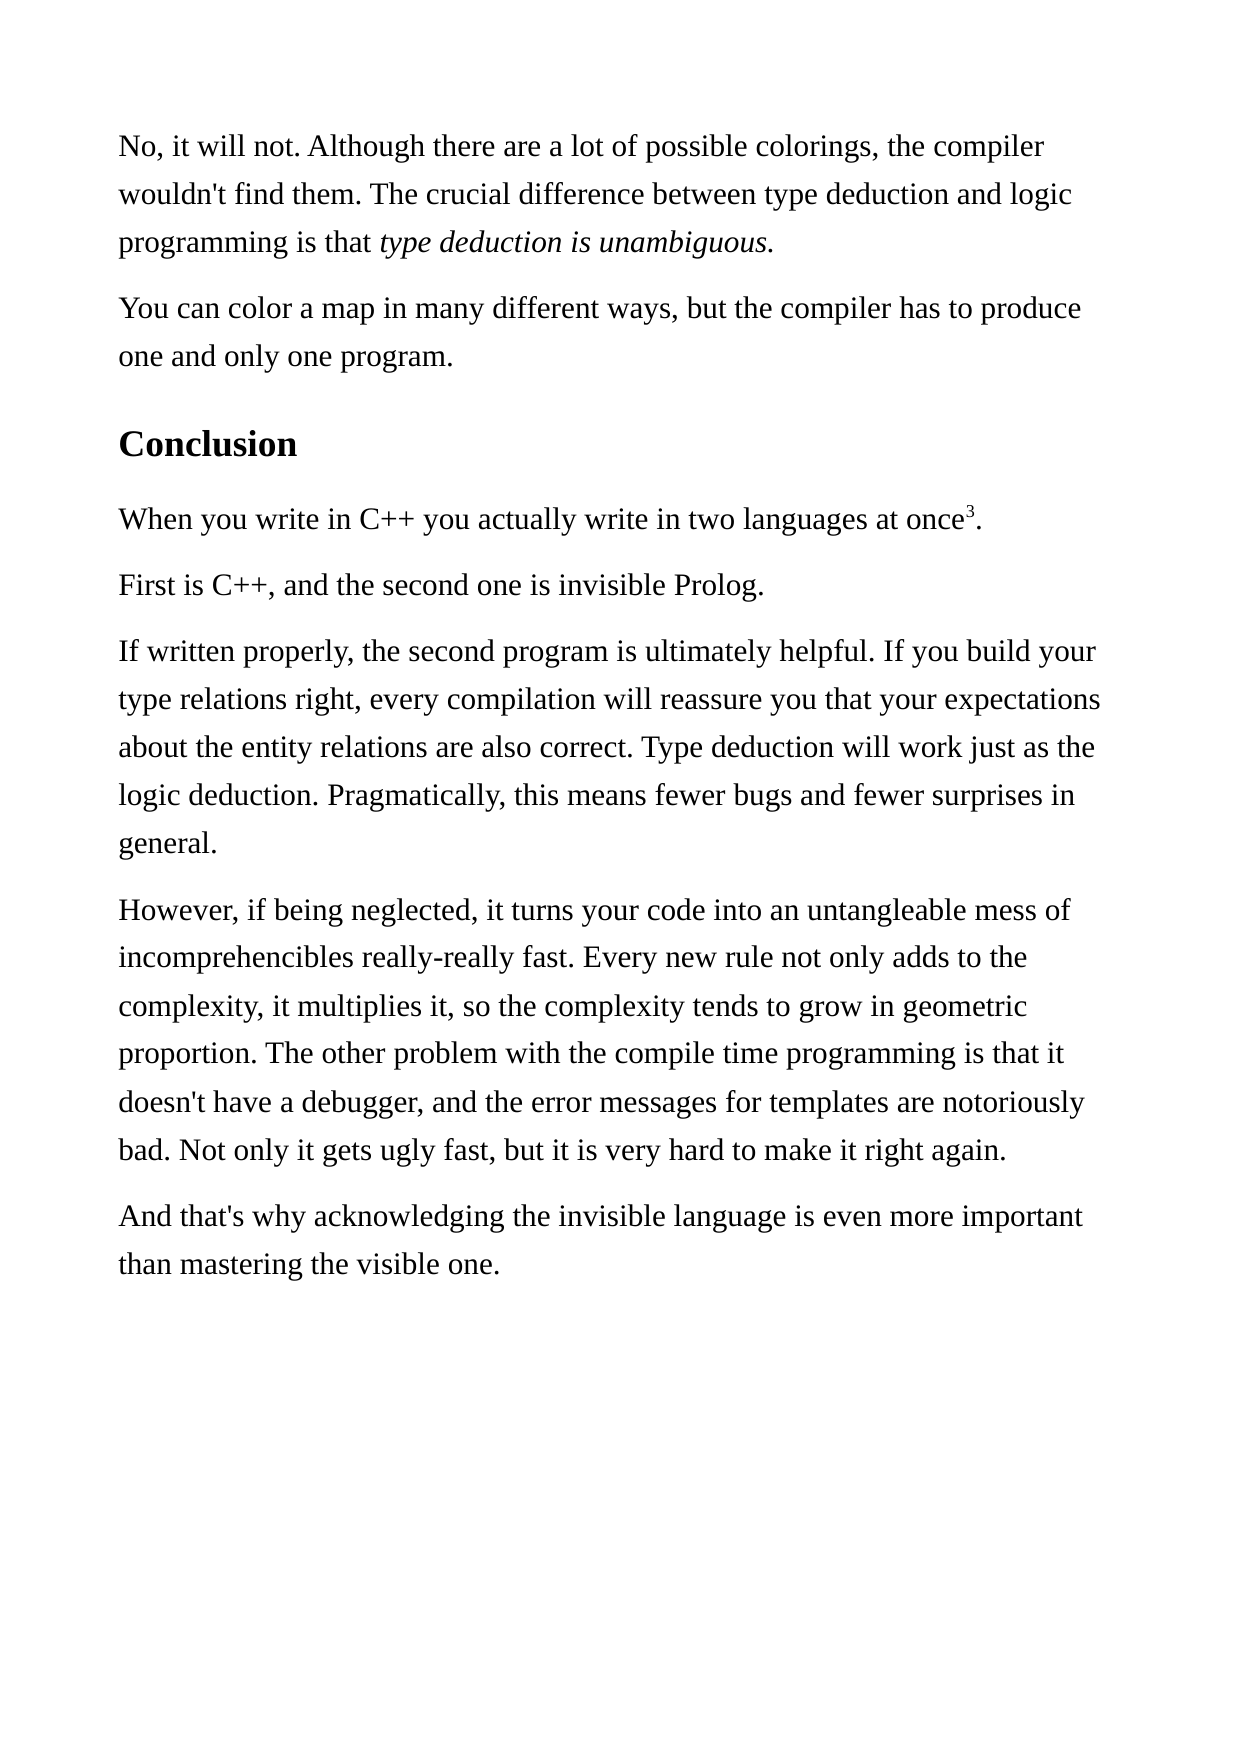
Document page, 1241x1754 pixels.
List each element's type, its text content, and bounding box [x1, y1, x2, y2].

text When you write in C++ you actually write in two languages at once3. [118, 491, 1122, 539]
text You can color a map in many different ways, but the compiler has to produce one and only one program. [118, 280, 1122, 376]
subtitle Conclusion [118, 421, 1122, 464]
text However, if being neglected, it turns your code into an untangleable mess of incomprehencibles really-really fast. Every new rule not only adds to the complexity, it multiplies it, so the complexity tends to grow in geometric proportion. The other problem with the compile time programming is that it doesn't have a debugger, and the error messages for templates are notoriously bad. Not only it gets ugly fast, but it is very hard to make it right again. [118, 882, 1122, 1170]
text And that's why acknowledging the invisible language is even more important than mastering the visible one. [118, 1188, 1122, 1284]
text No, it will not. Although there are a lot of possible colorings, the compiler wouldn't find them. The crucial difference between type deduction and logic programming is that type deduction is unambiguous. [118, 118, 1122, 262]
text If written properly, the second program is ultimately helpful. If you build your type relations right, every compilation will reassure you that your expectations about the entity relations are also correct. Type deduction will work just as the logic deduction. Pragmatically, this means fewer bugs and fewer surprises in general. [118, 623, 1122, 863]
text First is C++, and the second one is invisible Prolog. [118, 557, 1122, 605]
